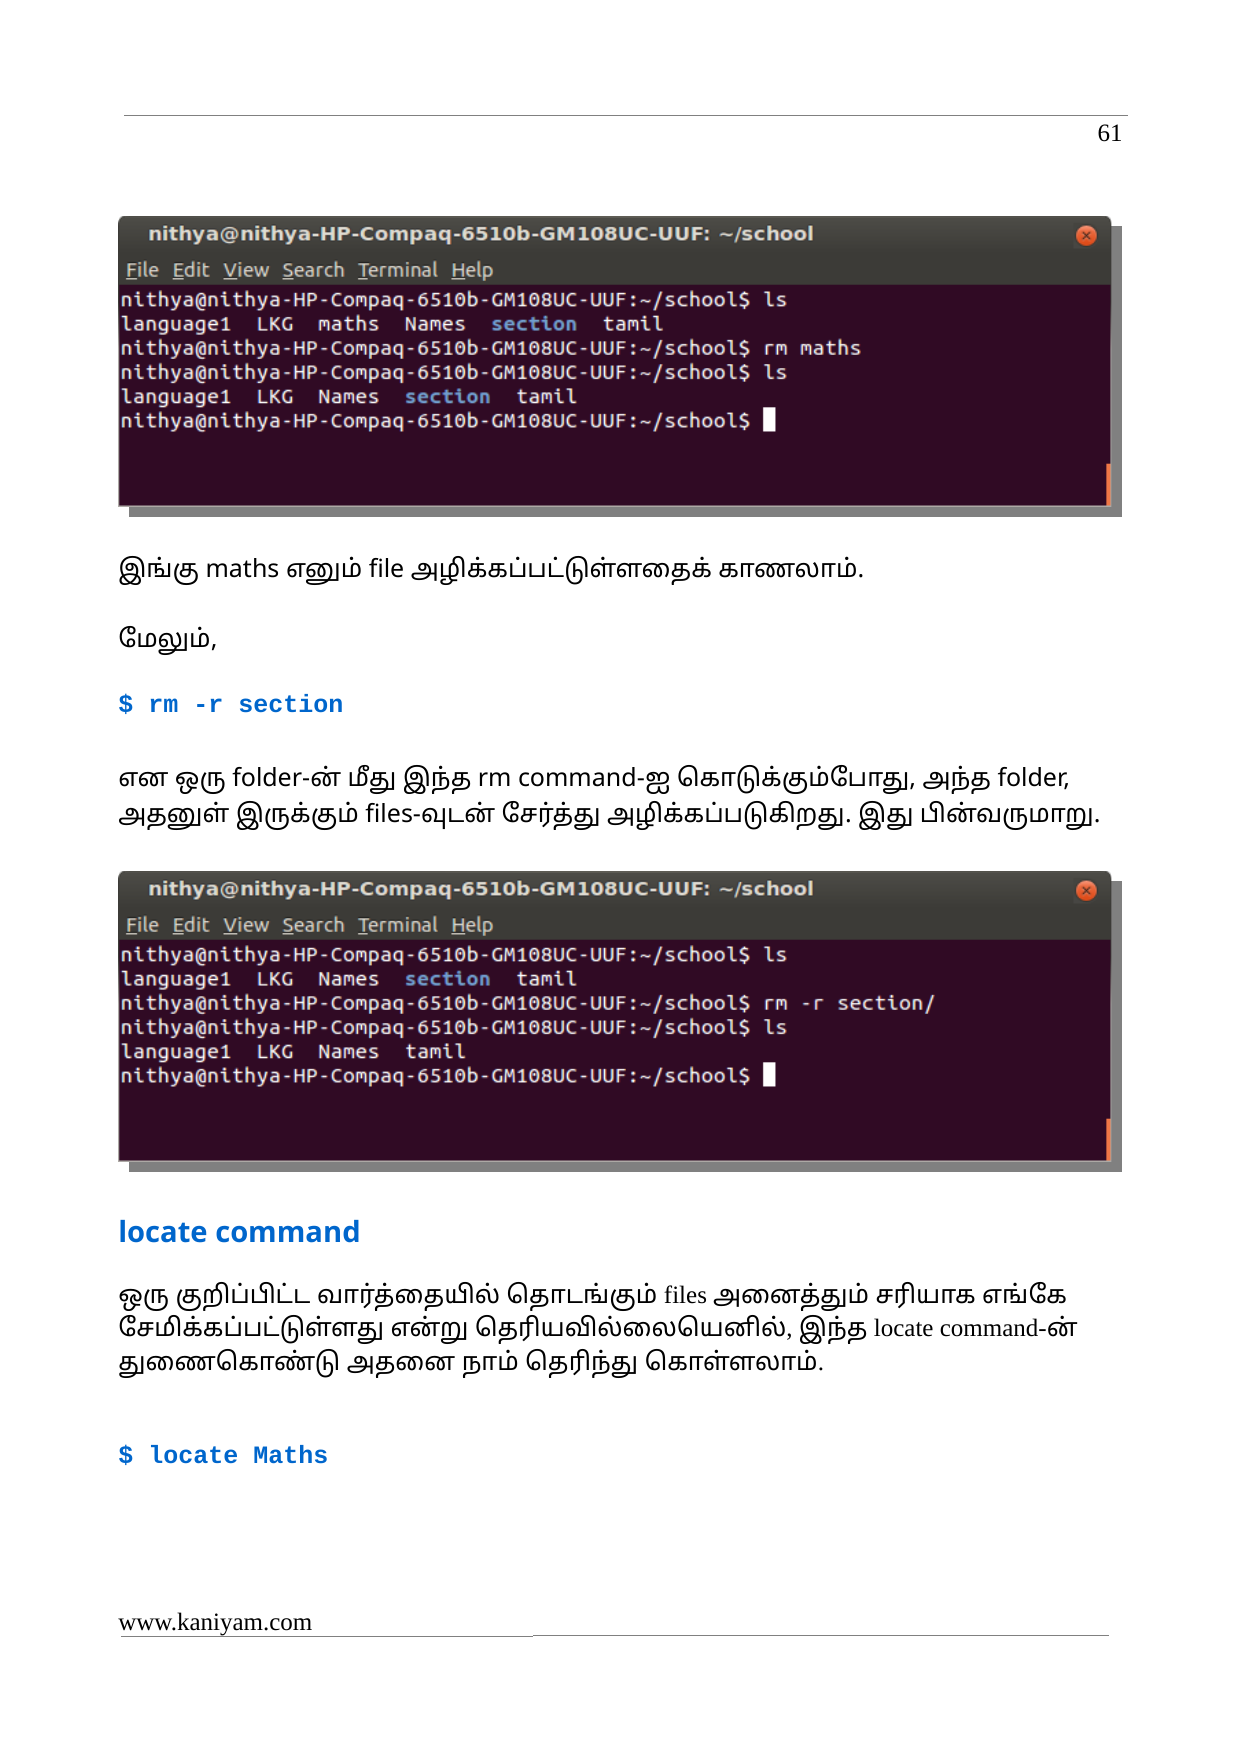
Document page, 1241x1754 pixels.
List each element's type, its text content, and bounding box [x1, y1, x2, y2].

subtitle locate command [118, 1211, 1122, 1251]
text ஒரு குறிப்பிட்ட வார்த்தையில் தொடங்கும் files அனைத்தும் சரியாக எங்கே சேமிக்கப்பட்டுள்ளது என்று தெரியவில்லையெனில், இந்த locate command-ன் துணைகொண்டு அதனை நாம் தெரிந்து கொள்ளலாம். [118, 1280, 1122, 1381]
text $ rm -r section [118, 691, 1122, 719]
text இங்கு maths எனும் file அழிக்கப்பட்டுள்ளதைக் காணலாம். [118, 551, 1122, 587]
picture [118, 871, 1112, 1162]
text என ஒரு folder-ன் மீது இந்த rm command-ஐ கொடுக்கும்போது, அந்த folder, அதனுள் இருக்கும் files-வுடன் சேர்த்து அழிக்கப்படுகிறது. இது பின்வருமாறு. [118, 759, 1122, 831]
text $ locate Maths [118, 1443, 1122, 1471]
text மேலும், [118, 621, 1122, 657]
picture [118, 216, 1112, 507]
